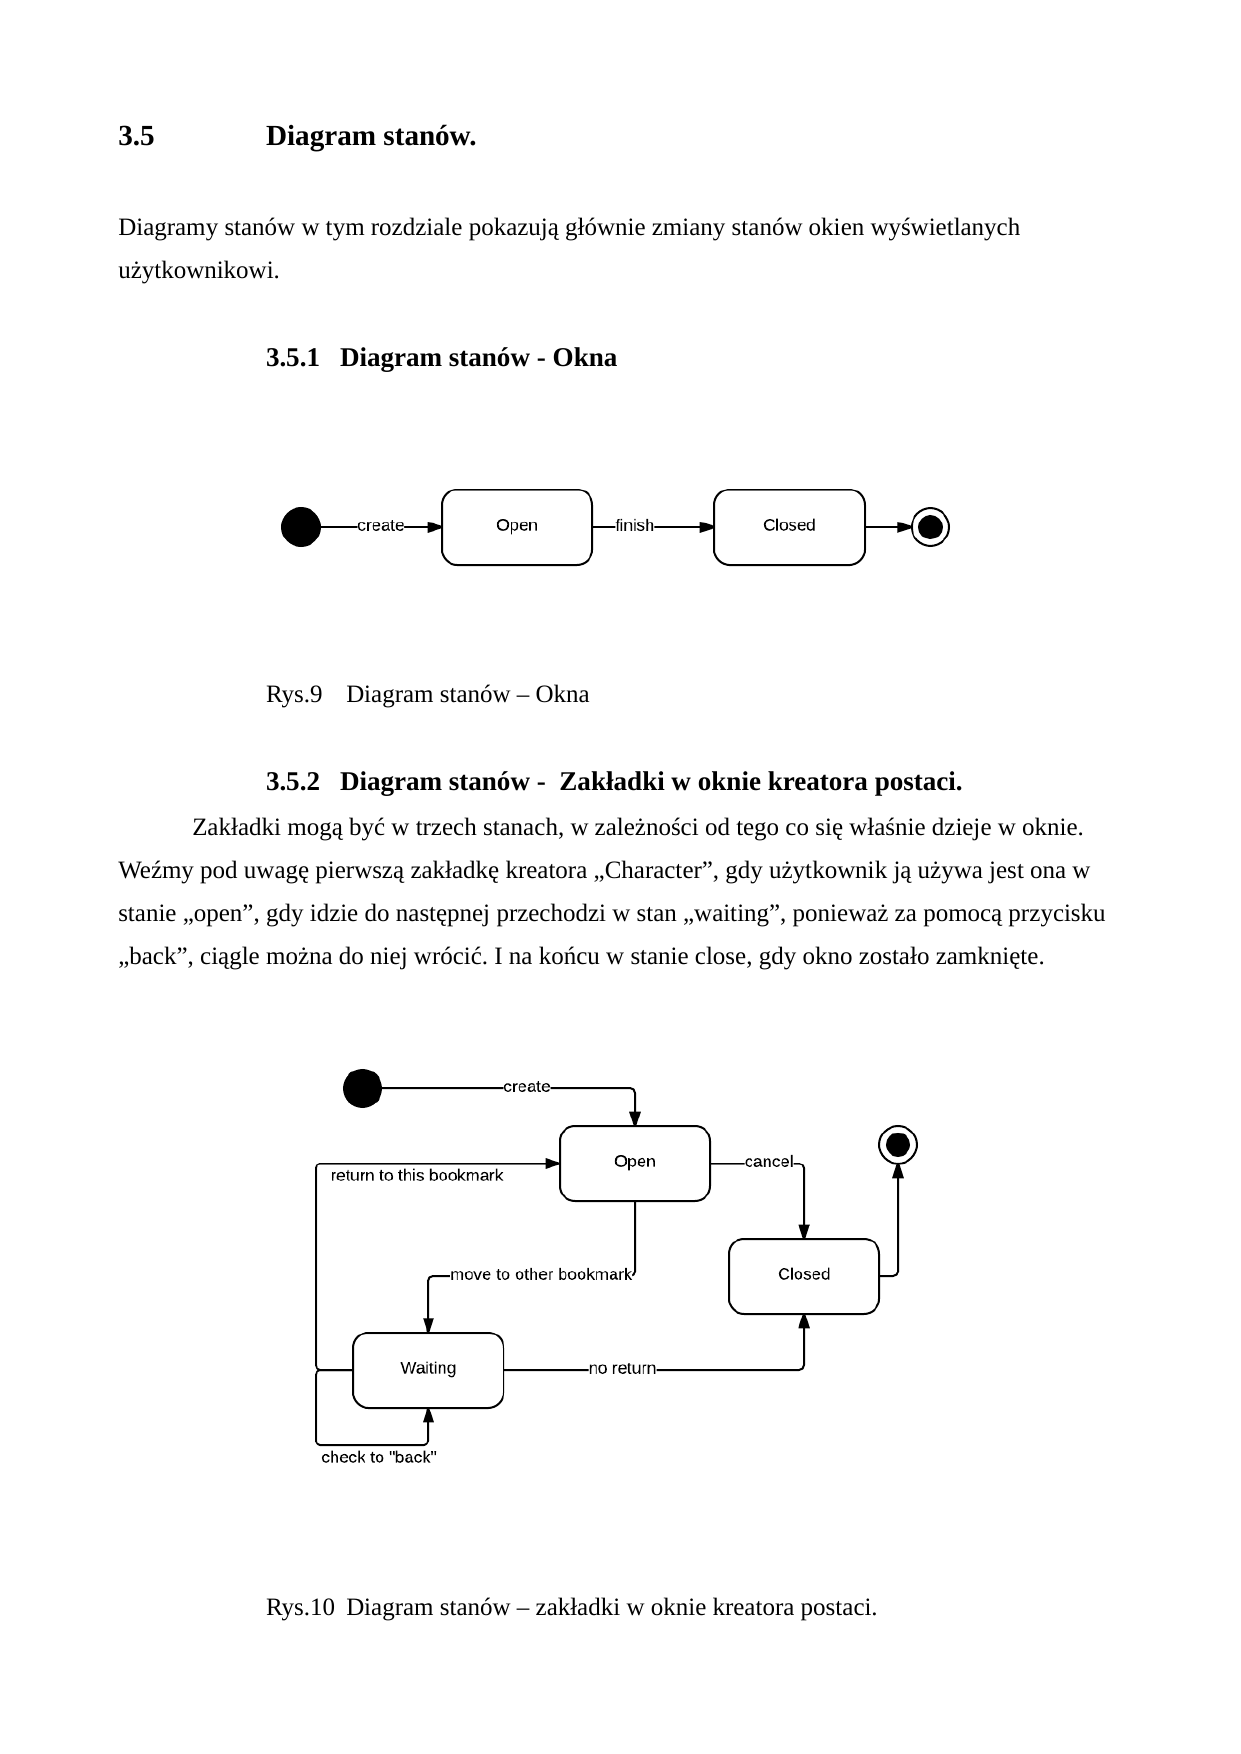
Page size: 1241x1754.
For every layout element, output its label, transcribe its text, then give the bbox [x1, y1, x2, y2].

text 3.5 Diagram stanów. [118, 118, 1122, 152]
text Rys.9 Diagram stanów – Okna [118, 388, 1122, 707]
text Diagramy stanów w tym rozdziale pokazują głównie zmiany stanów okien wyświetlanych użytkownikowi. [118, 212, 1122, 283]
text Rys.10 Diagram stanów – zakładki w oknie kreatora postaci. [118, 1592, 1122, 1621]
picture [188, 395, 1052, 665]
text 3.5.1 Diagram stanów - Okna [118, 341, 1122, 372]
text Zakładki mogą być w trzech stanach, w zależności od tego co się właśnie dzieje w oknie. Weźmy pod uwagę pierwszą zakładkę kreatora „Character”, gdy użytkownik ją używa jest ona w stanie „open”, gdy idzie do następnej przechodzi w stan „waiting”, ponieważ za pomocą przycisku „back”, ciągle można do niej wrócić. I na końcu w stanie close, gdy okno zostało zamknięte. [118, 812, 1122, 970]
text 3.5.2 Diagram stanów - Zakładki w oknie kreatora postaci. [118, 765, 1122, 796]
picture [241, 994, 1000, 1535]
